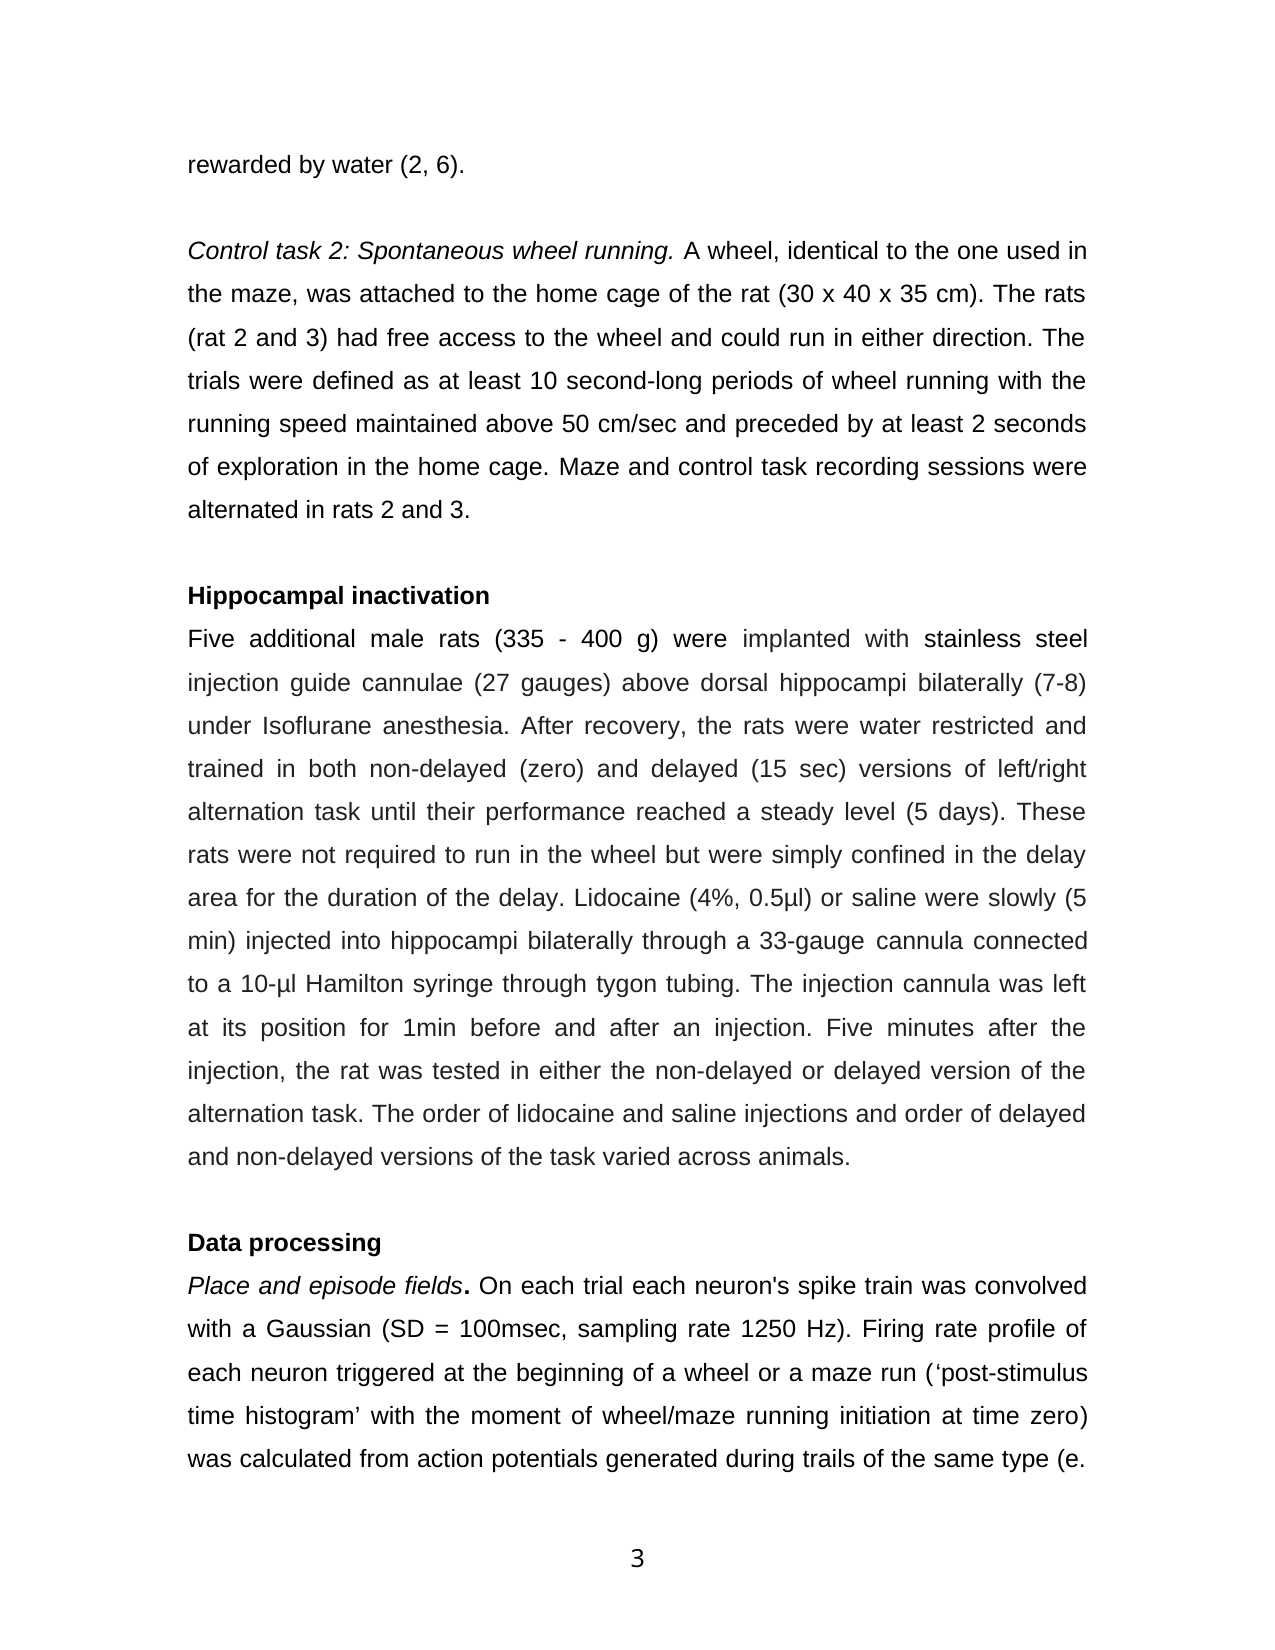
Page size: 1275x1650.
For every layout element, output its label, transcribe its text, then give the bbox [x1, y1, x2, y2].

text Hippocampal inactivation [187, 581, 1088, 610]
text Five additional male rats (335 - 400 g) were implanted with stainless steel injection guide cannulae (27 gauges) above dorsal hippocampi bilaterally (7-8) under Isoflurane anesthesia. After recovery, the rats were water restricted and trained in both non-delayed (zero) and delayed (15 sec) versions of left/right alternation task until their performance reached a steady level (5 days). These rats were not required to run in the wheel but were simply confined in the delay area for the duration of the delay. Lidocaine (4%, 0.5µl) or saline were slowly (5 min) injected into hippocampi bilaterally through a 33-gauge cannula connected to a 10-µl Hamilton syringe through tygon tubing. The injection cannula was left at its position for 1min before and after an injection. Five minutes after the injection, the rat was tested in either the non-delayed or delayed version of the alternation task. The order of lidocaine and saline injections and order of delayed and non-delayed versions of the task varied across animals. [187, 624, 1088, 1171]
text Data processing [187, 1228, 1088, 1257]
text rewarded by water (2, 6). [187, 150, 1088, 179]
text Control task 2: Spontaneous wheel running. A wheel, identical to the one used in the maze, was attached to the home cage of the rat (30 x 40 x 35 cm). The rats (rat 2 and 3) had free access to the wheel and could run in either direction. The trials were defined as at least 10 second-long periods of wheel running with the running speed maintained above 50 cm/sec and preceded by at least 2 seconds of exploration in the home cage. Maze and control task recording sessions were alternated in rats 2 and 3. [187, 236, 1088, 524]
text Place and episode fields. On each trial each neuron's spike train was convolved with a Gaussian (SD = 100msec, sampling rate 1250 Hz). Firing rate profile of each neuron triggered at the beginning of a wheel or a maze run (‘post-stimulus time histogram’ with the moment of wheel/maze running initiation at time zero) was calculated from action potentials generated during trails of the same type (e. [187, 1271, 1088, 1472]
